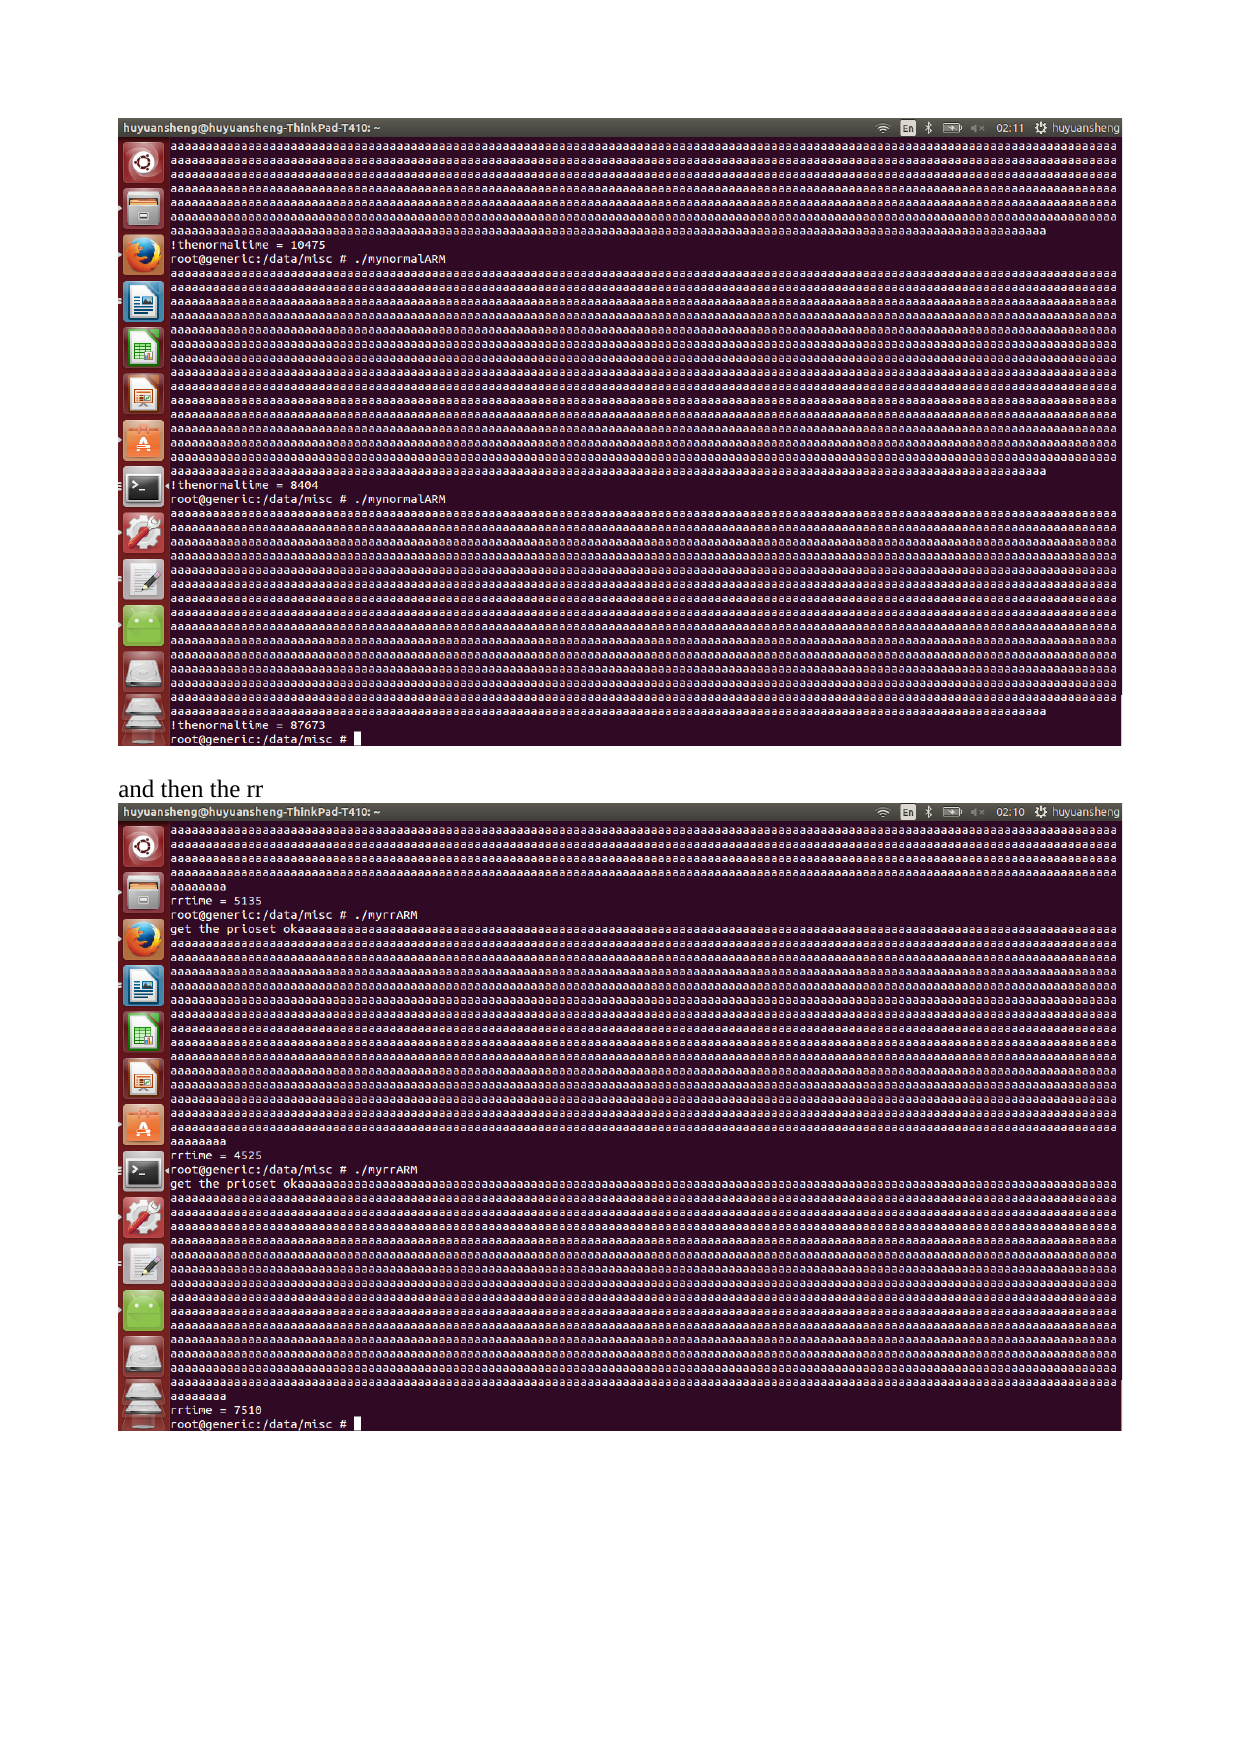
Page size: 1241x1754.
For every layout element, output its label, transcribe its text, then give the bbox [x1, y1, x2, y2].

picture [118, 118, 1123, 746]
picture [118, 803, 1123, 1431]
text and then the rr [118, 774, 1122, 803]
